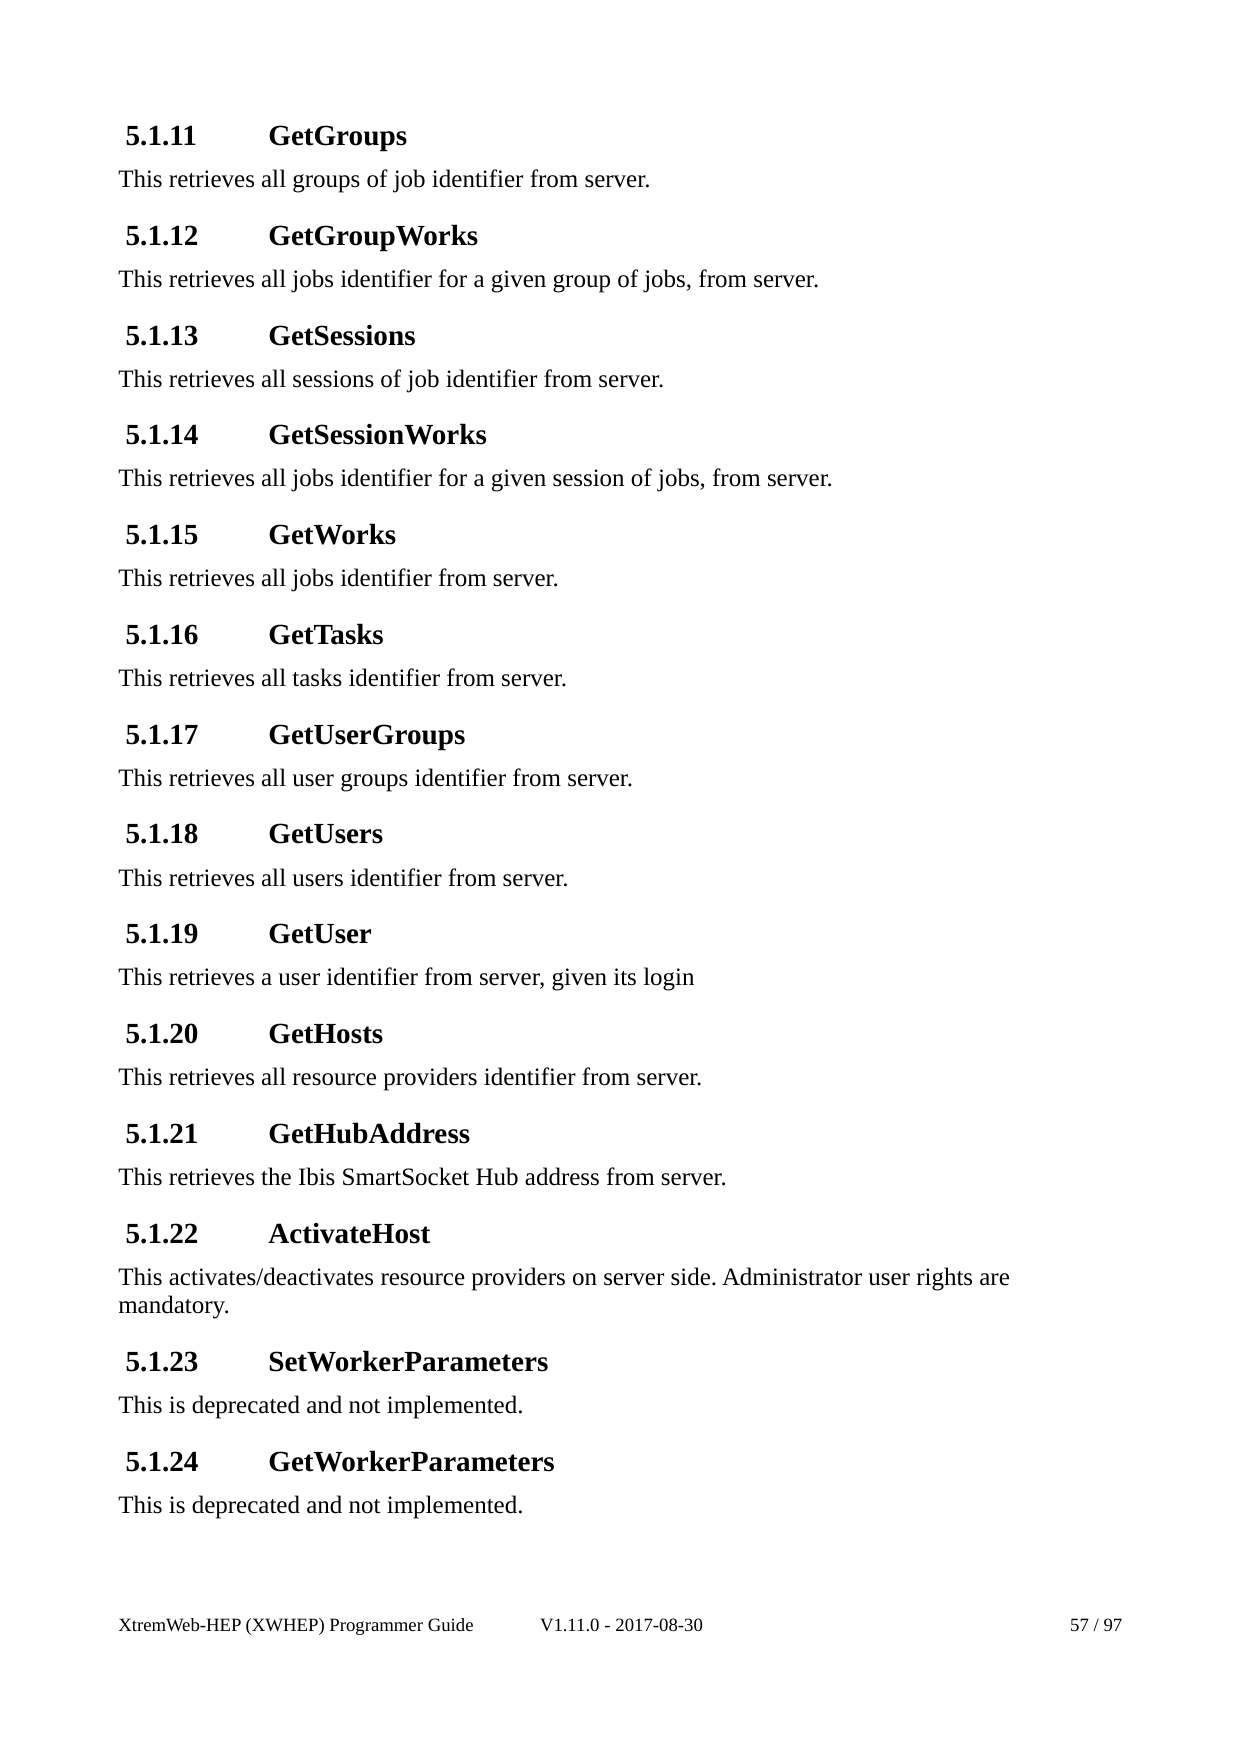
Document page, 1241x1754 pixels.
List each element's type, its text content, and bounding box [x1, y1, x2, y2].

subtitle GetHosts [118, 1016, 1122, 1050]
subtitle GetSessions [118, 318, 1122, 351]
text This is deprecated and not implemented. [118, 1390, 1122, 1419]
subtitle GetTasks [118, 617, 1122, 651]
text This retrieves all jobs identifier for a given group of jobs, from server. [118, 264, 1122, 293]
text This retrieves all tasks identifier from server. [118, 663, 1122, 692]
subtitle GetUsers [118, 817, 1122, 850]
text This retrieves all user groups identifier from server. [118, 763, 1122, 792]
subtitle GetGroups [118, 118, 1122, 152]
subtitle GetHubAddress [118, 1116, 1122, 1149]
text This is deprecated and not implemented. [118, 1490, 1122, 1519]
text This retrieves all groups of job identifier from server. [118, 164, 1122, 193]
subtitle GetUserGroups [118, 717, 1122, 750]
text This retrieves the Ibis SmartSocket Hub address from server. [118, 1162, 1122, 1191]
subtitle GetWorks [118, 517, 1122, 551]
subtitle GetUser [118, 916, 1122, 950]
text This retrieves all users identifier from server. [118, 863, 1122, 891]
text This retrieves a user identifier from server, given its login [118, 962, 1122, 991]
text This retrieves all jobs identifier from server. [118, 563, 1122, 592]
subtitle GetSessionWorks [118, 417, 1122, 451]
text This retrieves all sessions of job identifier from server. [118, 364, 1122, 392]
subtitle SetWorkerParameters [118, 1344, 1122, 1378]
text This retrieves all resource providers identifier from server. [118, 1062, 1122, 1091]
text This retrieves all jobs identifier for a given session of jobs, from server. [118, 463, 1122, 492]
subtitle GetWorkerParameters [118, 1444, 1122, 1478]
subtitle GetGroupWorks [118, 218, 1122, 251]
text This activates/deactivates resource providers on server side. Administrator user rights are mandatory. [118, 1262, 1122, 1319]
subtitle ActivateHost [118, 1216, 1122, 1249]
